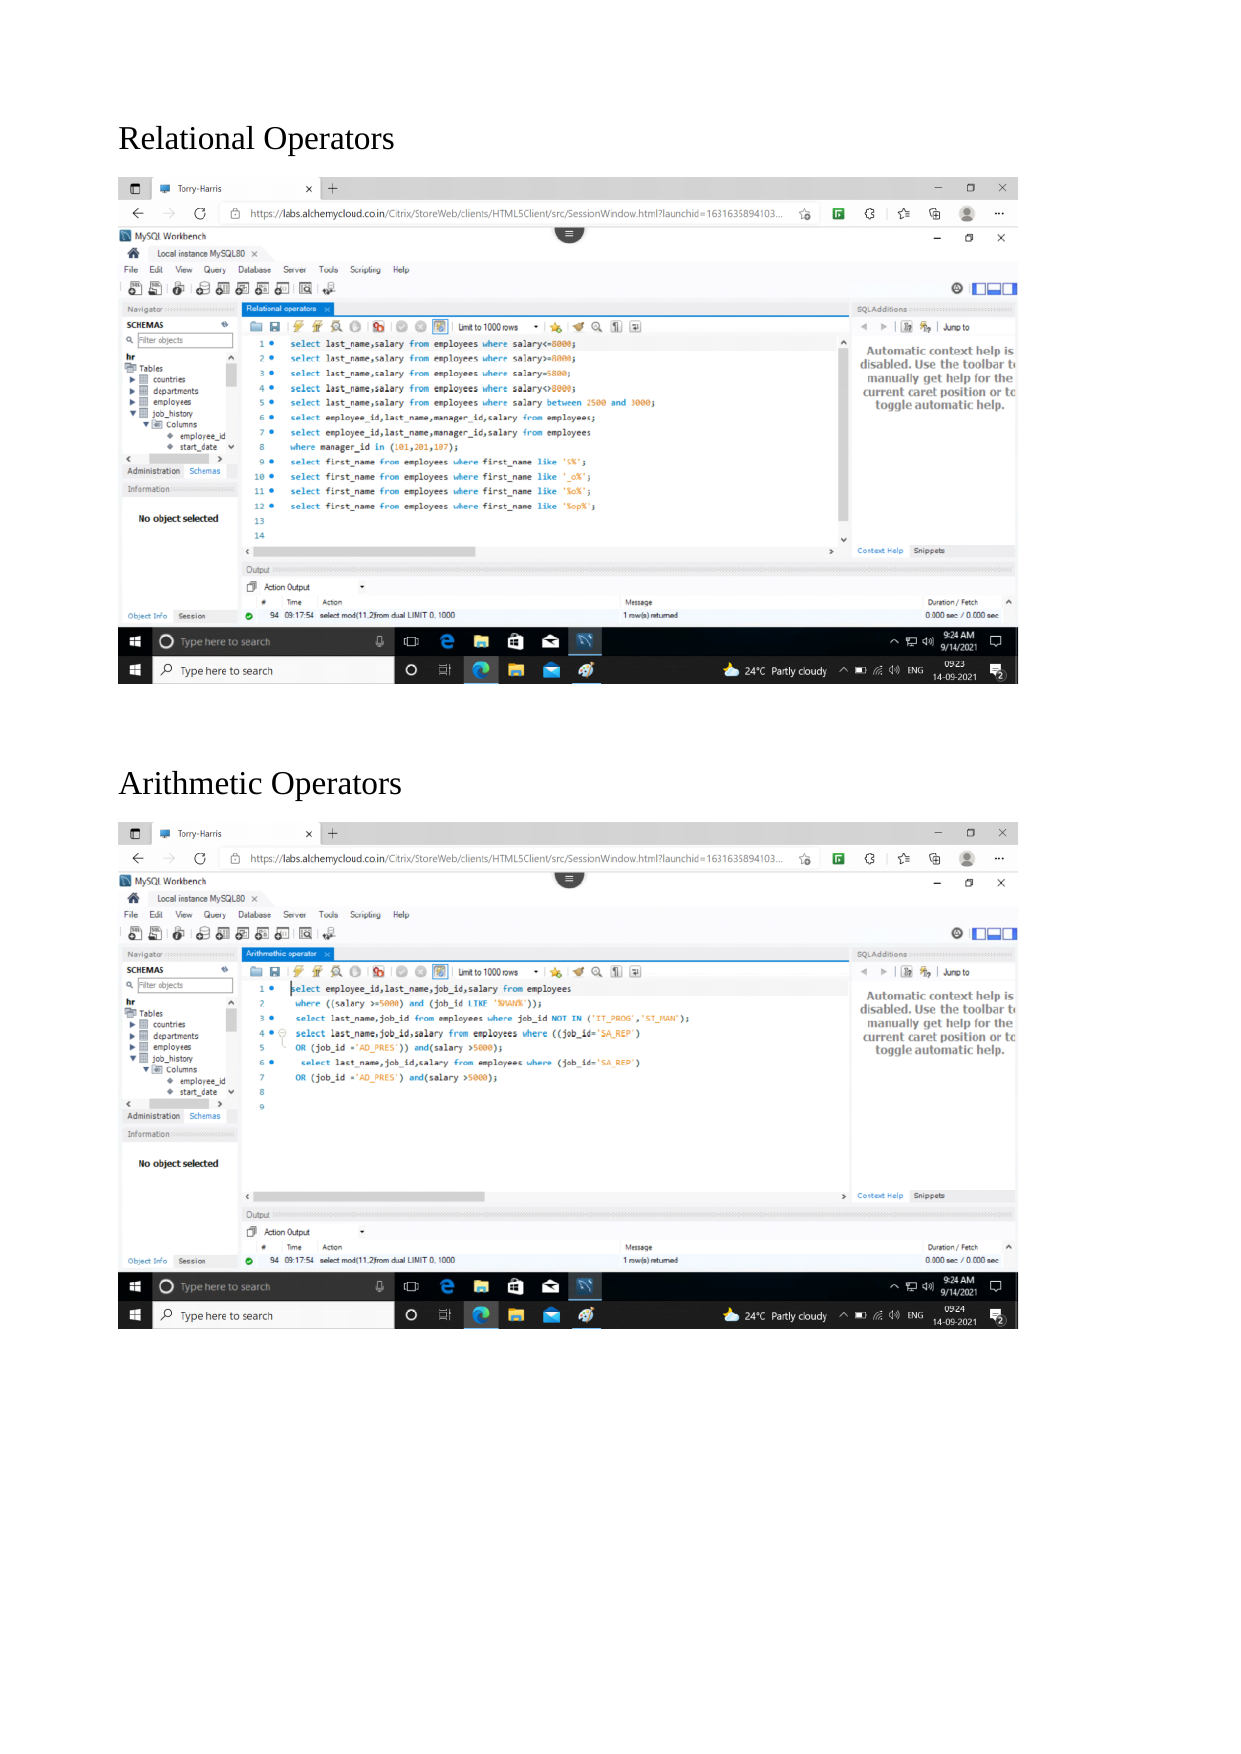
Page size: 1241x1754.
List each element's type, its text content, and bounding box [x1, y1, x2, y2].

text Arithmetic Operators [118, 763, 1122, 802]
text Relational Operators [118, 118, 1122, 156]
